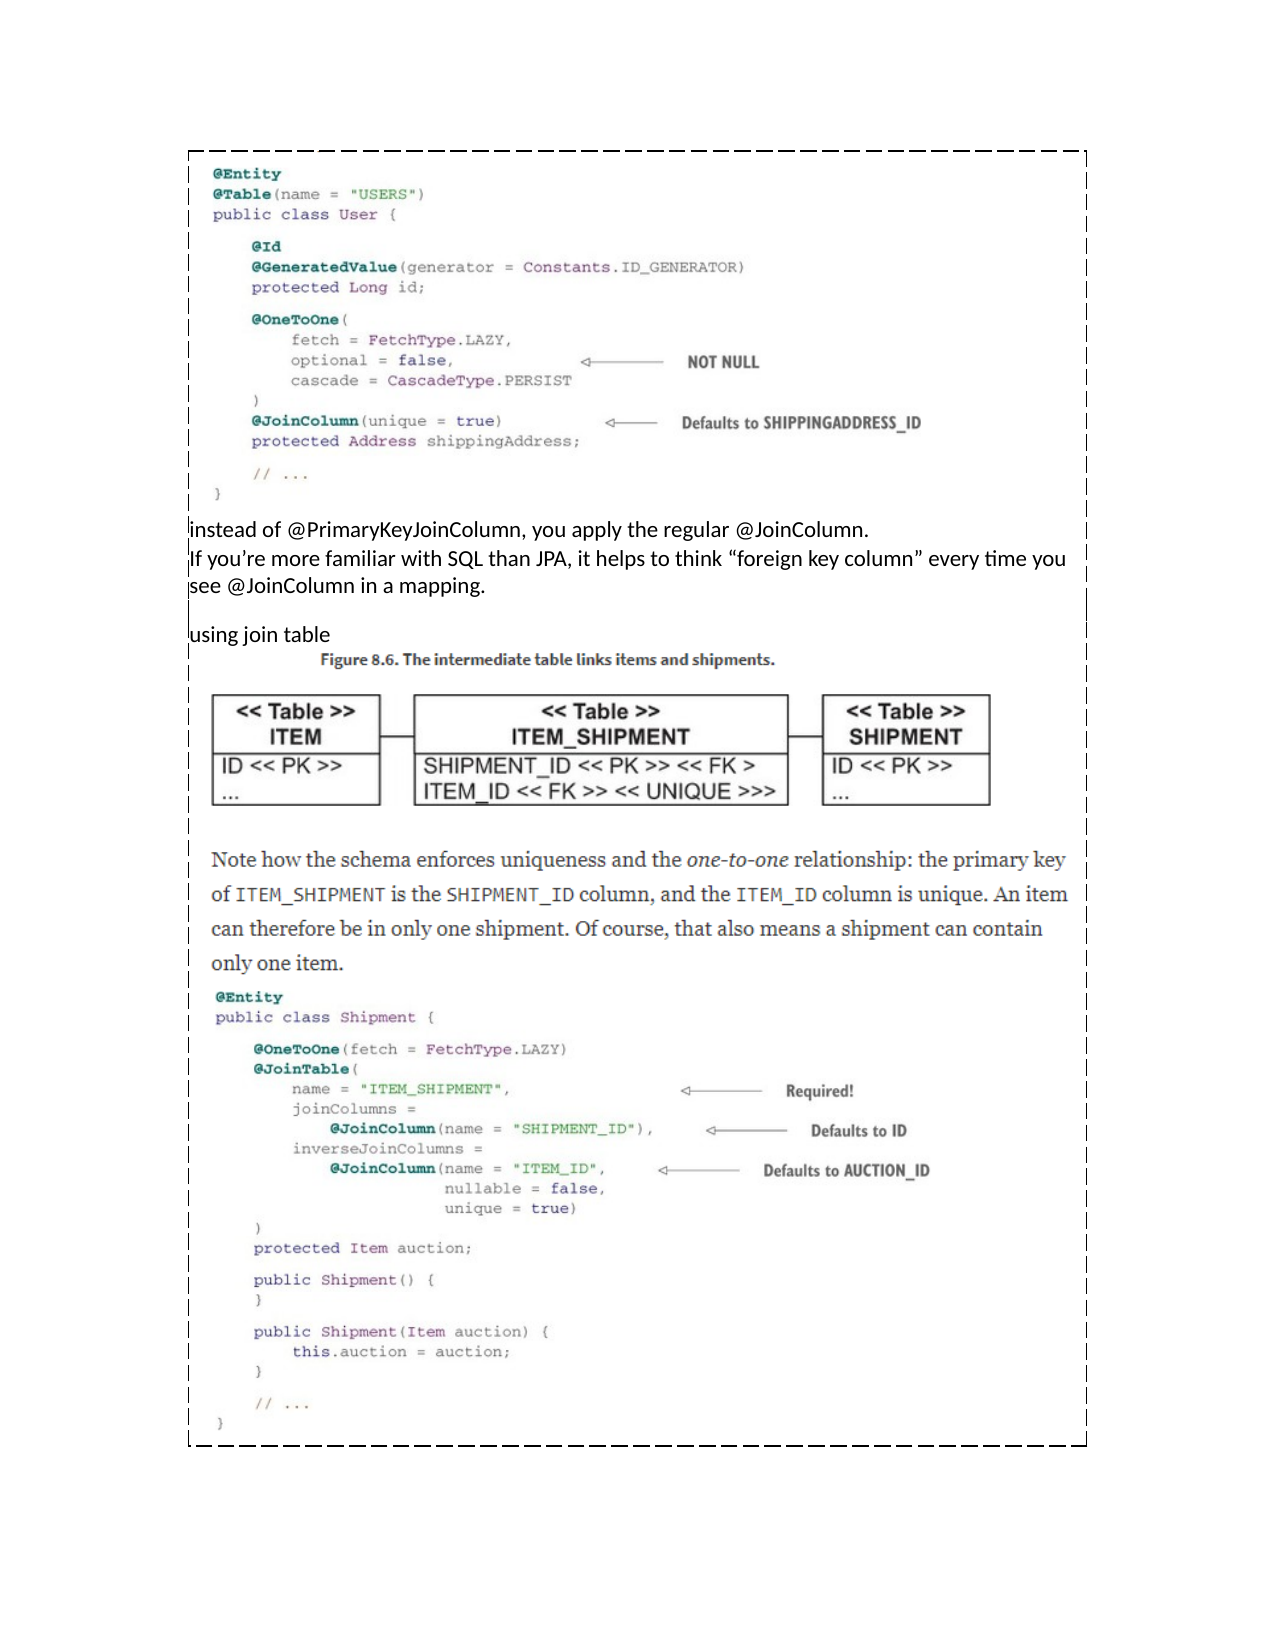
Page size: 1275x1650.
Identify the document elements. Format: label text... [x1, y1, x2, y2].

text instead of @PrimaryKeyJoinColumn, you apply the regular @JoinColumn. If you’re more familiar with SQL than JPA, it helps to think “foreign key column” every time you see @JoinColumn in a mapping. [187, 151, 1087, 600]
text using join table [187, 619, 1087, 1447]
